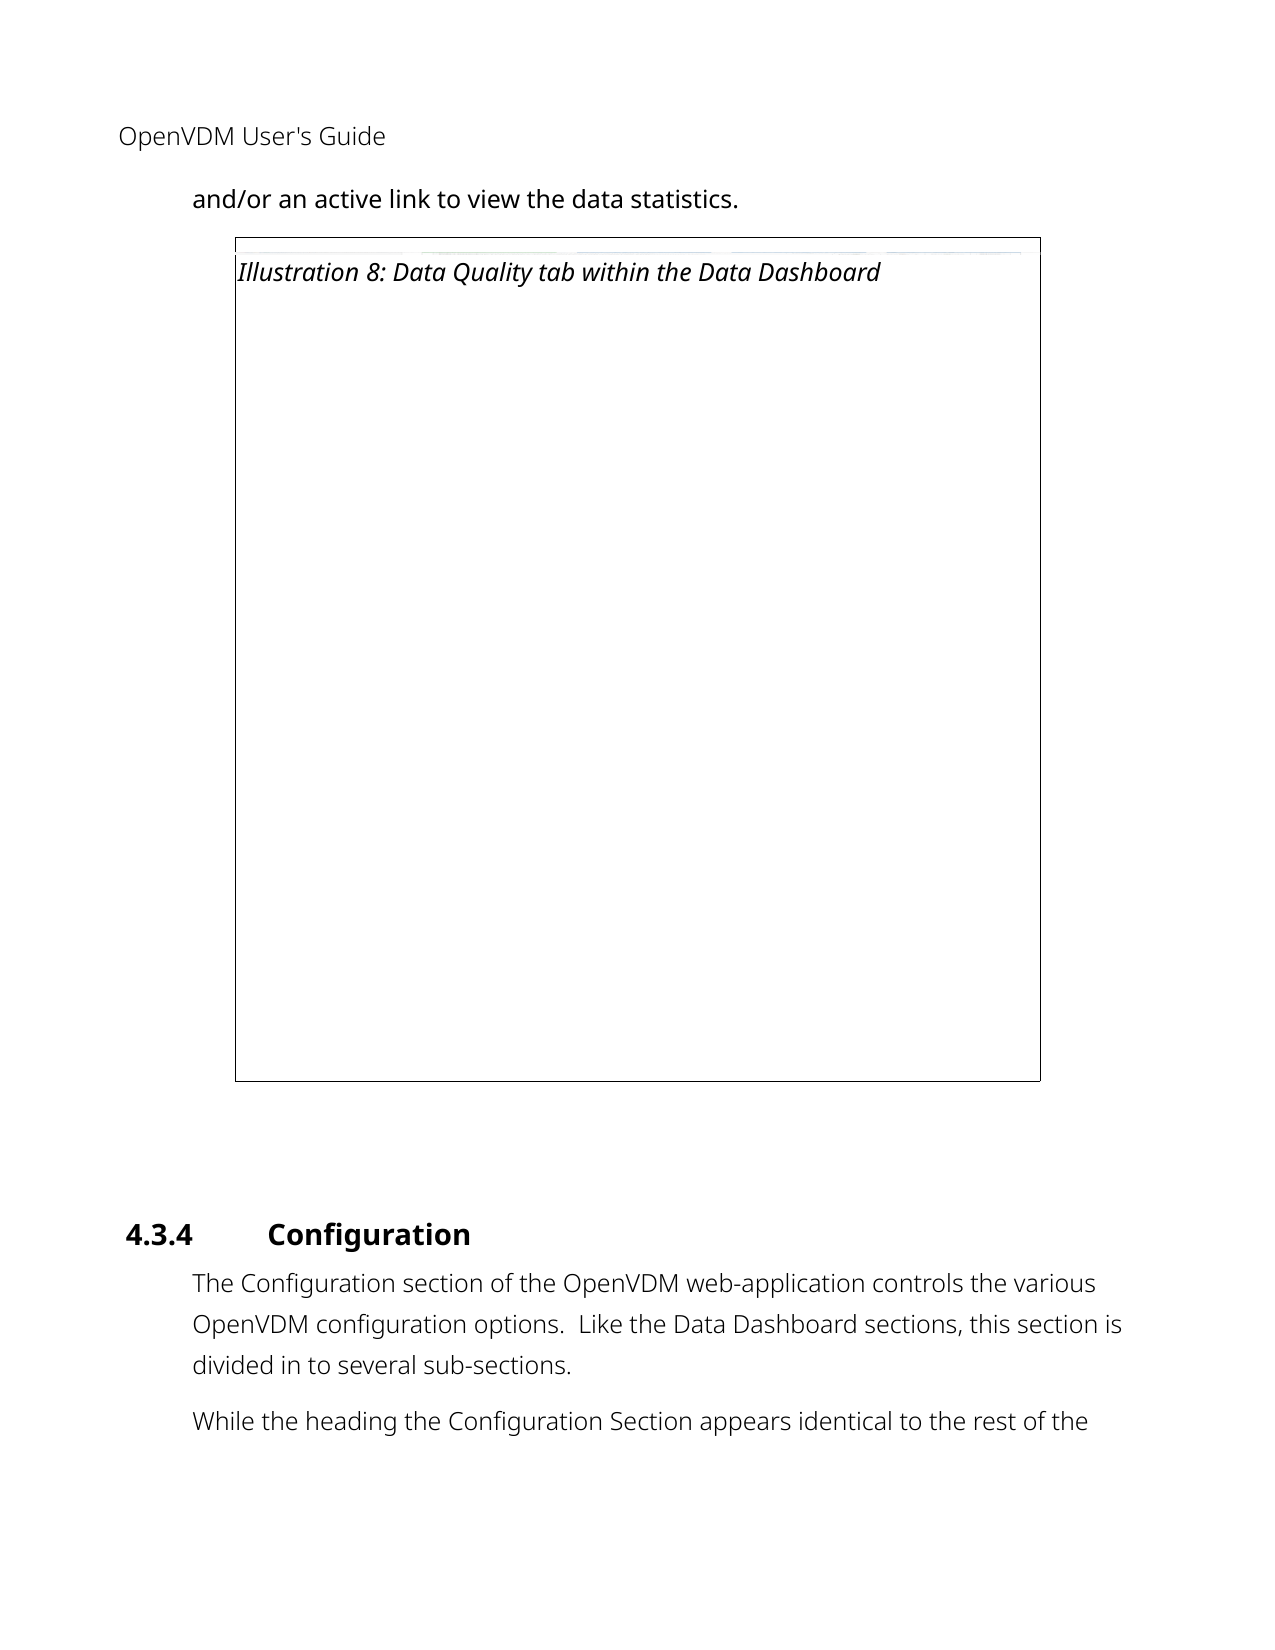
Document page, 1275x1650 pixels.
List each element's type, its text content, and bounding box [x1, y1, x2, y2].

text and/or an active link to view the data statistics. [192, 182, 1157, 216]
subtitle Configuration [118, 1213, 1157, 1253]
text Illustration 8: Data Quality tab within the Data Dashboard [238, 255, 1037, 289]
text While the heading the Configuration Section appears identical to the rest of the [192, 1403, 1157, 1437]
text The Configuration section of the OpenVDM web-application controls the various OpenVDM configuration options. Like the Data Dashboard sections, this section is divided in to several sub-sections. [192, 1266, 1157, 1382]
